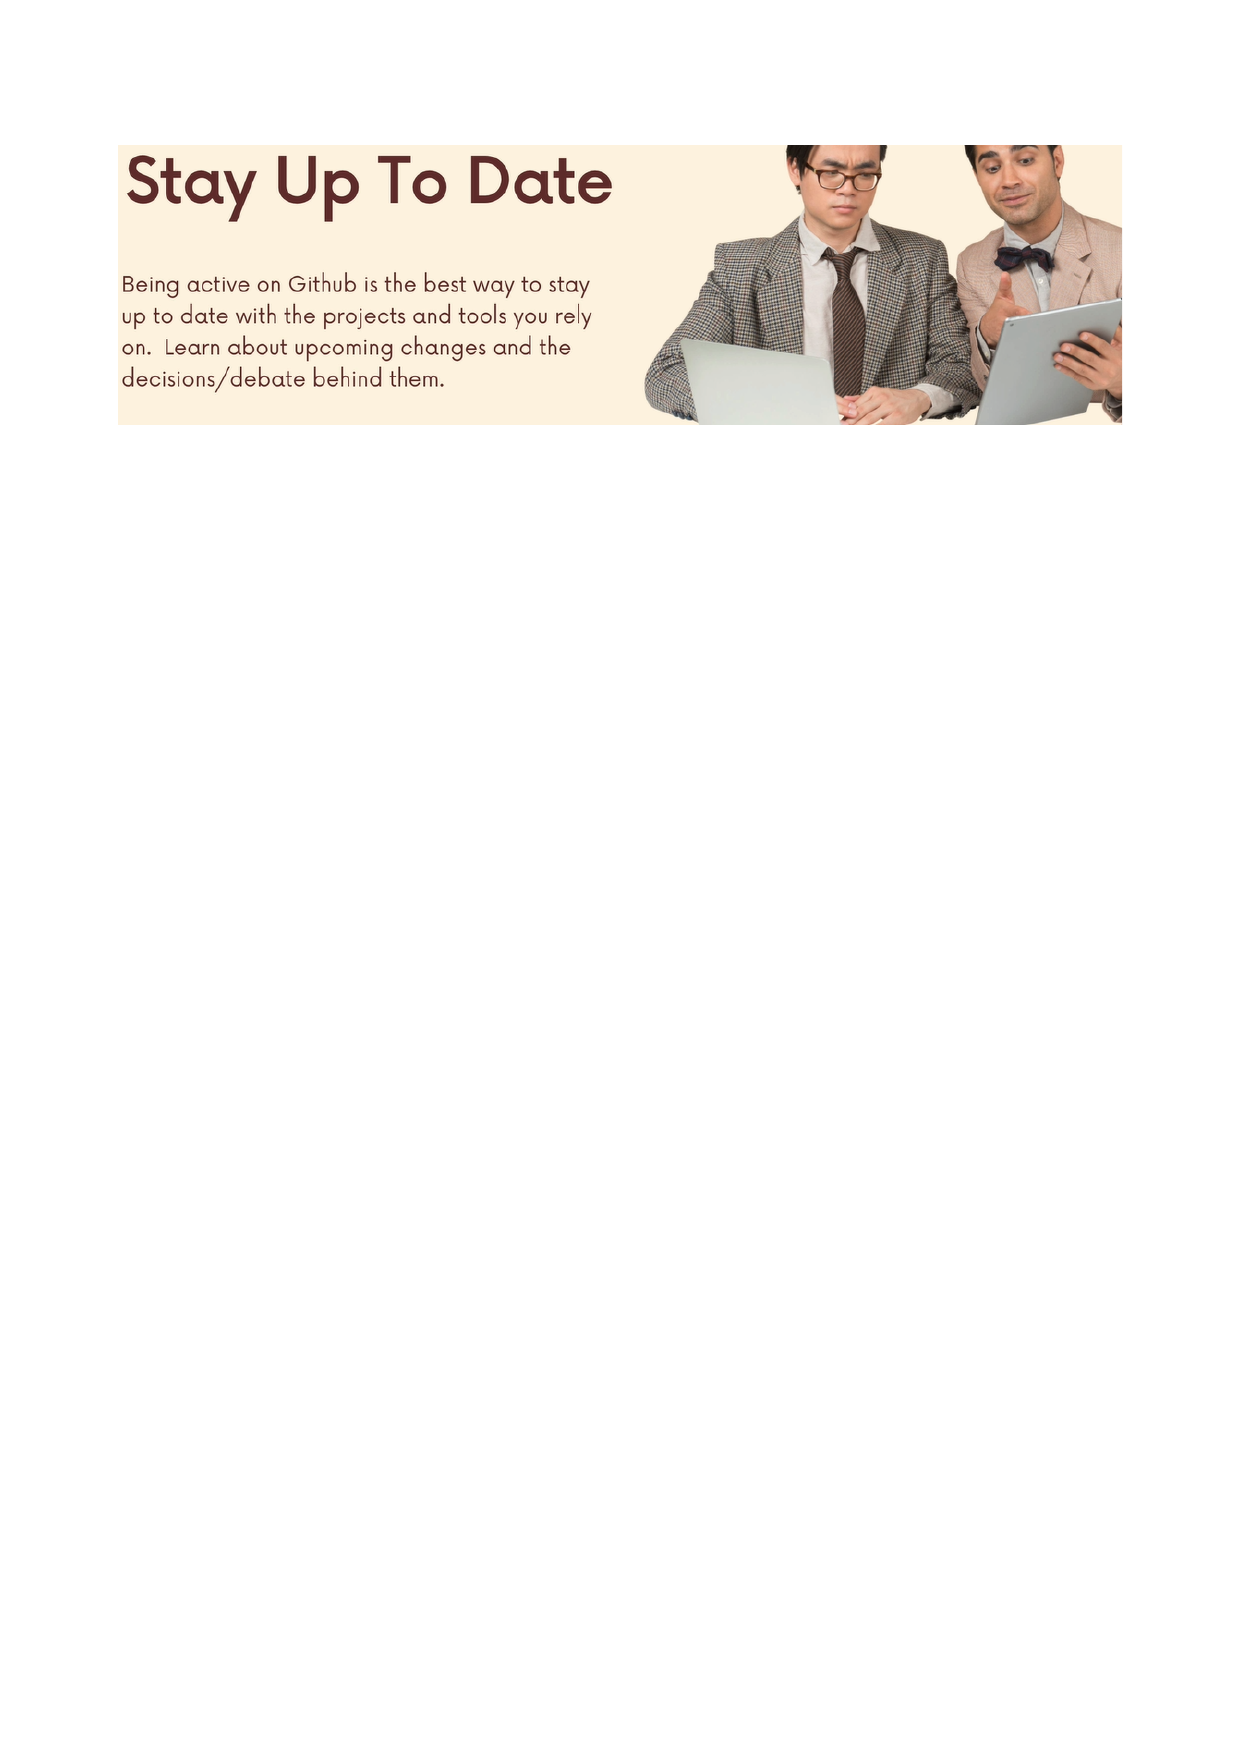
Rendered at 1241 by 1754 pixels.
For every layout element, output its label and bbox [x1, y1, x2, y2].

picture [118, 145, 1123, 425]
